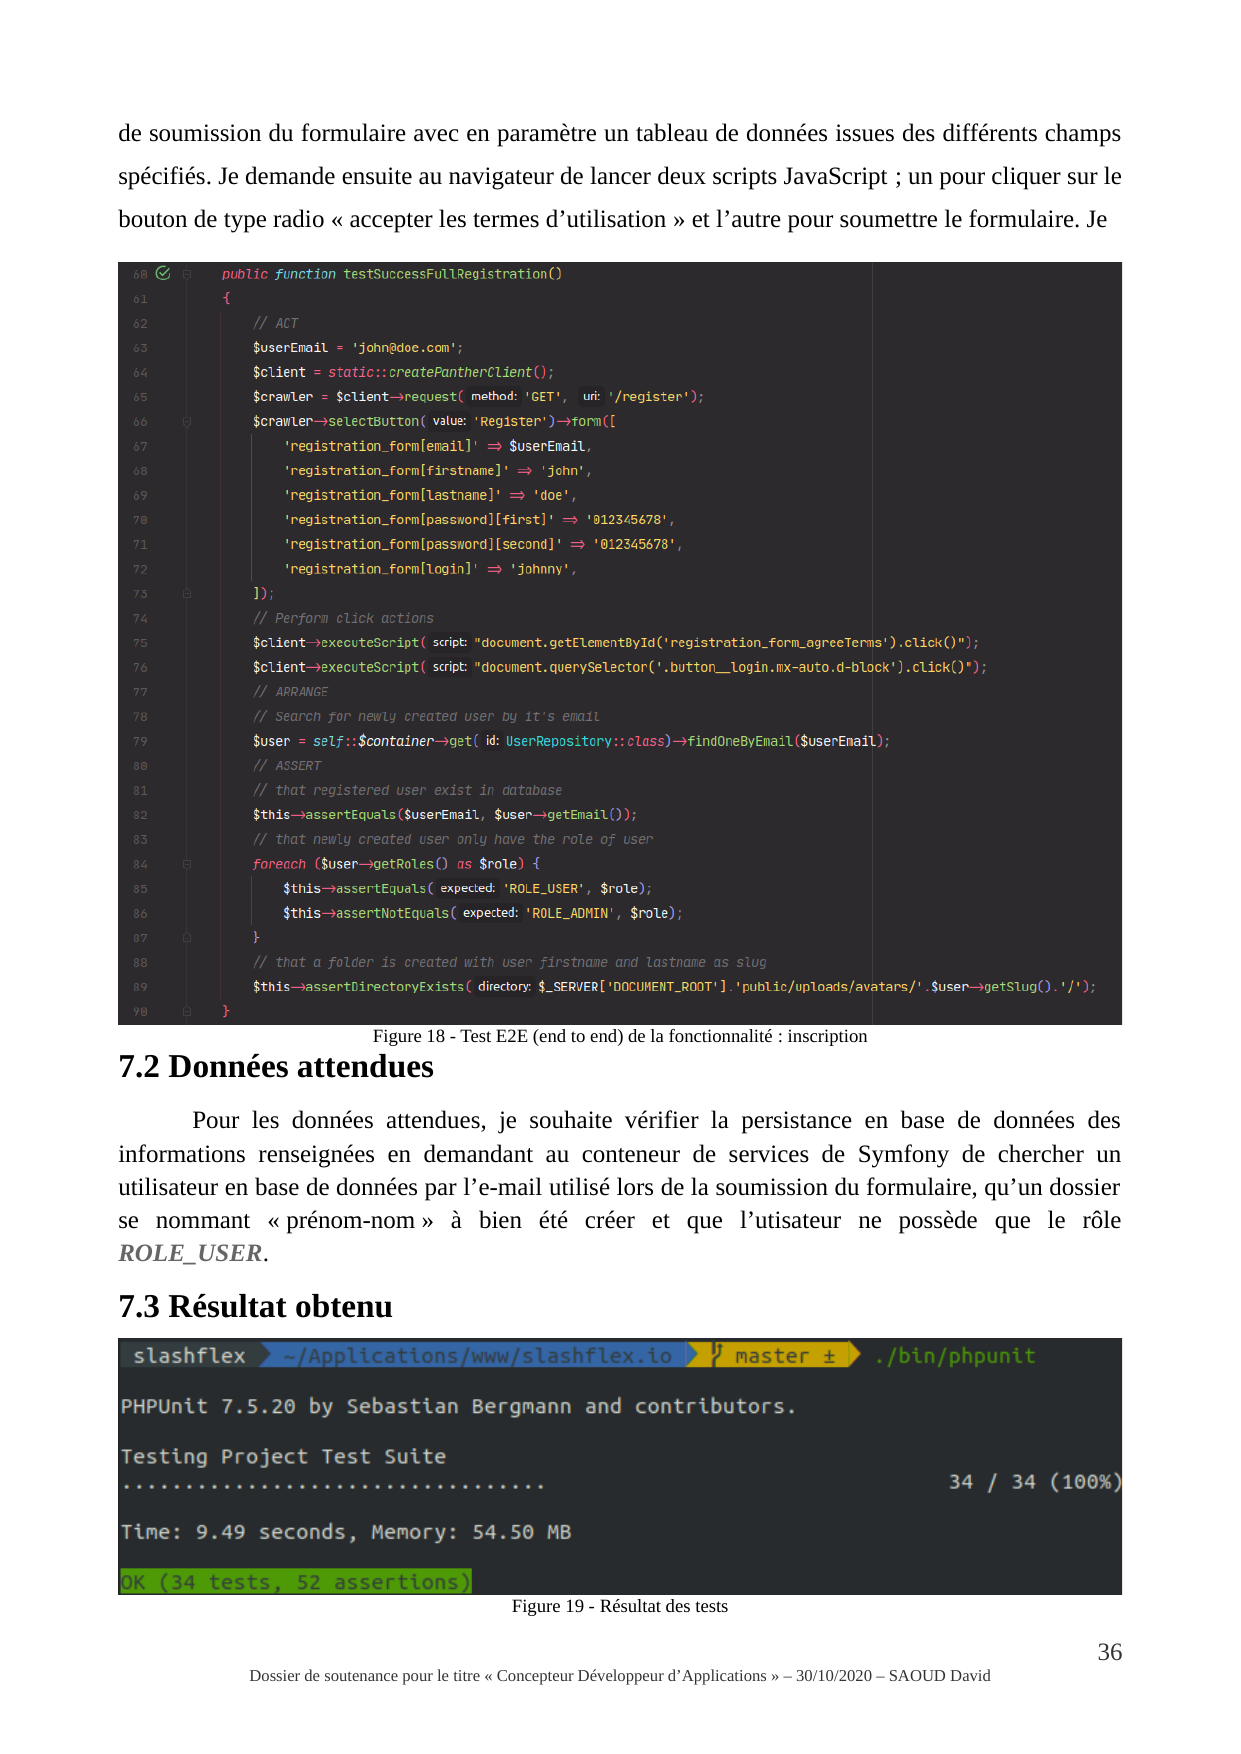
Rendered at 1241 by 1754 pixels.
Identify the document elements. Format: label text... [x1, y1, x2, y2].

text Figure 18 - Test E2E (end to end) de la fonctionnalité : inscription [118, 1025, 1122, 1046]
text de soumission du formulaire avec en paramètre un tableau de données issues des différents champs spécifiés. Je demande ensuite au navigateur de lancer deux scripts JavaScript ; un pour cliquer sur le bouton de type radio « accepter les termes d’utilisation » et l’autre pour soumettre le formulaire. Je [118, 118, 1122, 233]
picture [118, 262, 1123, 1025]
text [118, 1326, 1122, 1338]
subtitle 7.2 Données attendues [118, 1046, 1122, 1084]
text Pour les données attendues, je souhaite vérifier la persistance en base de données des informations renseignées en demandant au conteneur de services de Symfony de chercher un utilisateur en base de données par l’e-mail utilisé lors de la soumission du formulaire, qu’un dossier se nommant « prénom-nom » à bien été créer et que l’utisateur ne possède que le rôle ROLE_USER. [118, 1097, 1122, 1267]
text Figure 19 - Résultat des tests [118, 1595, 1122, 1617]
picture [118, 1338, 1123, 1595]
text 7.3 Résultat obtenu [118, 1286, 1122, 1324]
